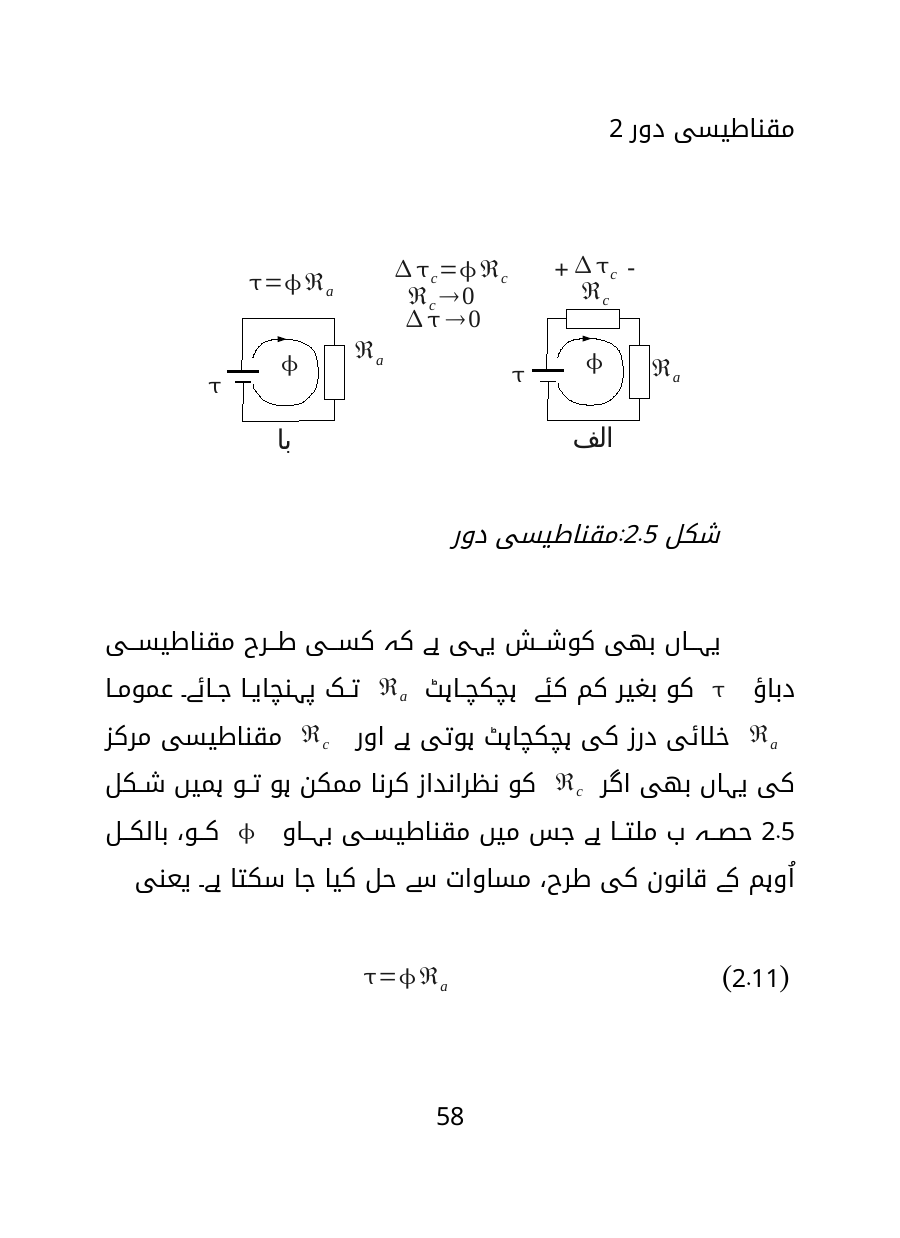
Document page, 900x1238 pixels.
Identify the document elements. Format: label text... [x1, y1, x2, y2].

text شکل 2.5:مقناطیسی دور [179, 195, 719, 558]
table_header (2.11) [699, 949, 795, 1021]
table_header [105, 949, 699, 1021]
text یہاں بھی کوشش یہی ہے کہ کسی طرح مقناطیسی دباؤ کو بغیر کم کئے ہچکچاہٹتک پہنچایا جائے۔ عموما خلائی درز کی ہچکچاہٹ ہوتی ہے اور مقناطیسی مرکز کی یہاں بھی اگرکو نظرانداز کرنا ممکن ہو تو ہمیں شکل 2.5 حصہ ب ملتا ہے جس میں مقناطیسی بہاو کو، بالکل اُوہم کے قانون کی طرح، مساوات سے حل کیا جا سکتا ہے۔ یعنی [105, 618, 795, 903]
